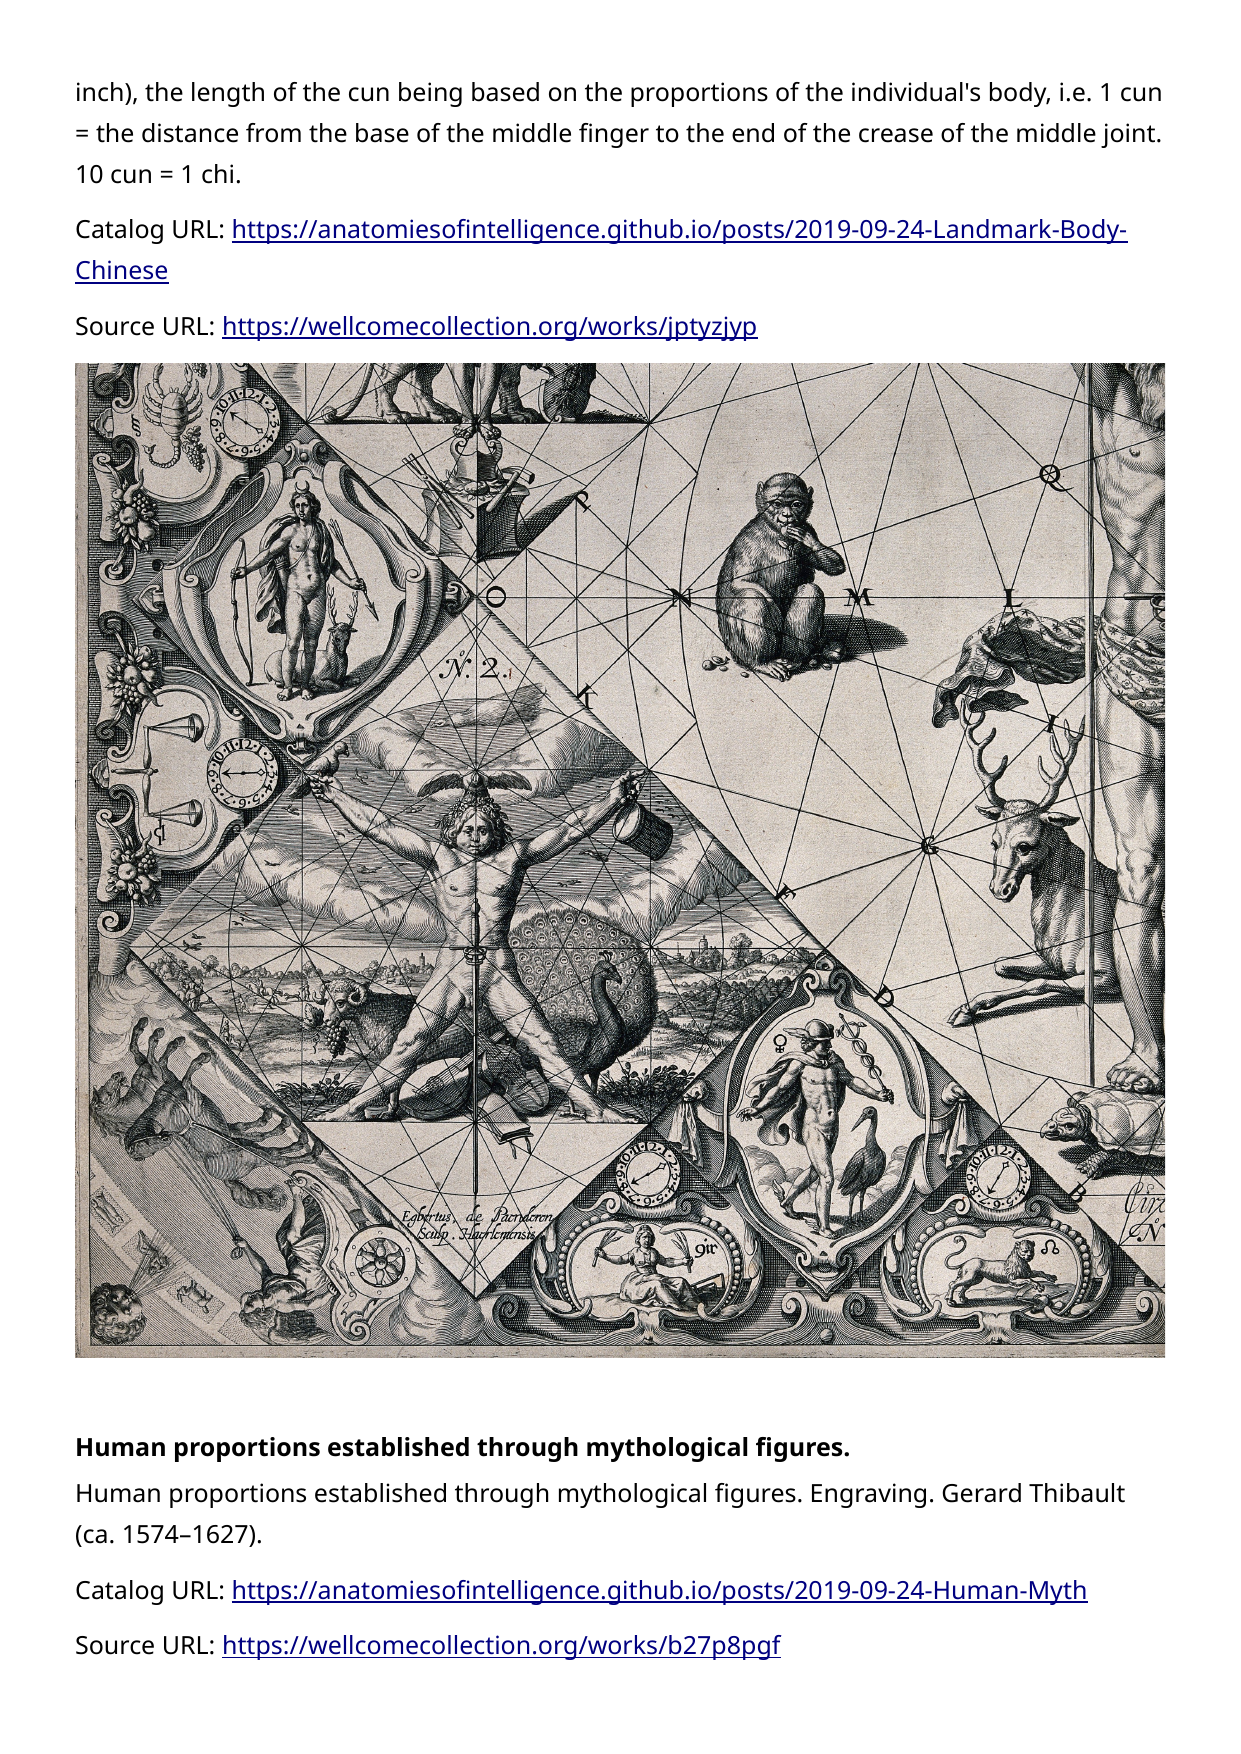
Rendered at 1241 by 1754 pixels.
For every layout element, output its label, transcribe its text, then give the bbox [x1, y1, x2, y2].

picture [75, 363, 1166, 1358]
subtitle Human proportions established through mythological figures. [75, 1429, 1165, 1463]
text Source URL: https://wellcomecollection.org/works/jptyzjyp [75, 308, 1165, 342]
text Catalog URL: https://anatomiesofintelligence.github.io/posts/2019-09-24-Landmark-Body-Chinese [75, 212, 1165, 287]
text Source URL: https://wellcomecollection.org/works/b27p8pgf [75, 1628, 1165, 1662]
text Catalog URL: https://anatomiesofintelligence.github.io/posts/2019-09-24-Human-Myth [75, 1572, 1165, 1606]
text inch), the length of the cun being based on the proportions of the individual's body, i.e. 1 cun = the distance from the base of the middle finger to the end of the crease of the middle joint. 10 cun = 1 chi. [75, 75, 1165, 191]
text Human proportions established through mythological figures. Engraving. Gerard Thibault (ca. 1574–1627). [75, 1476, 1165, 1551]
